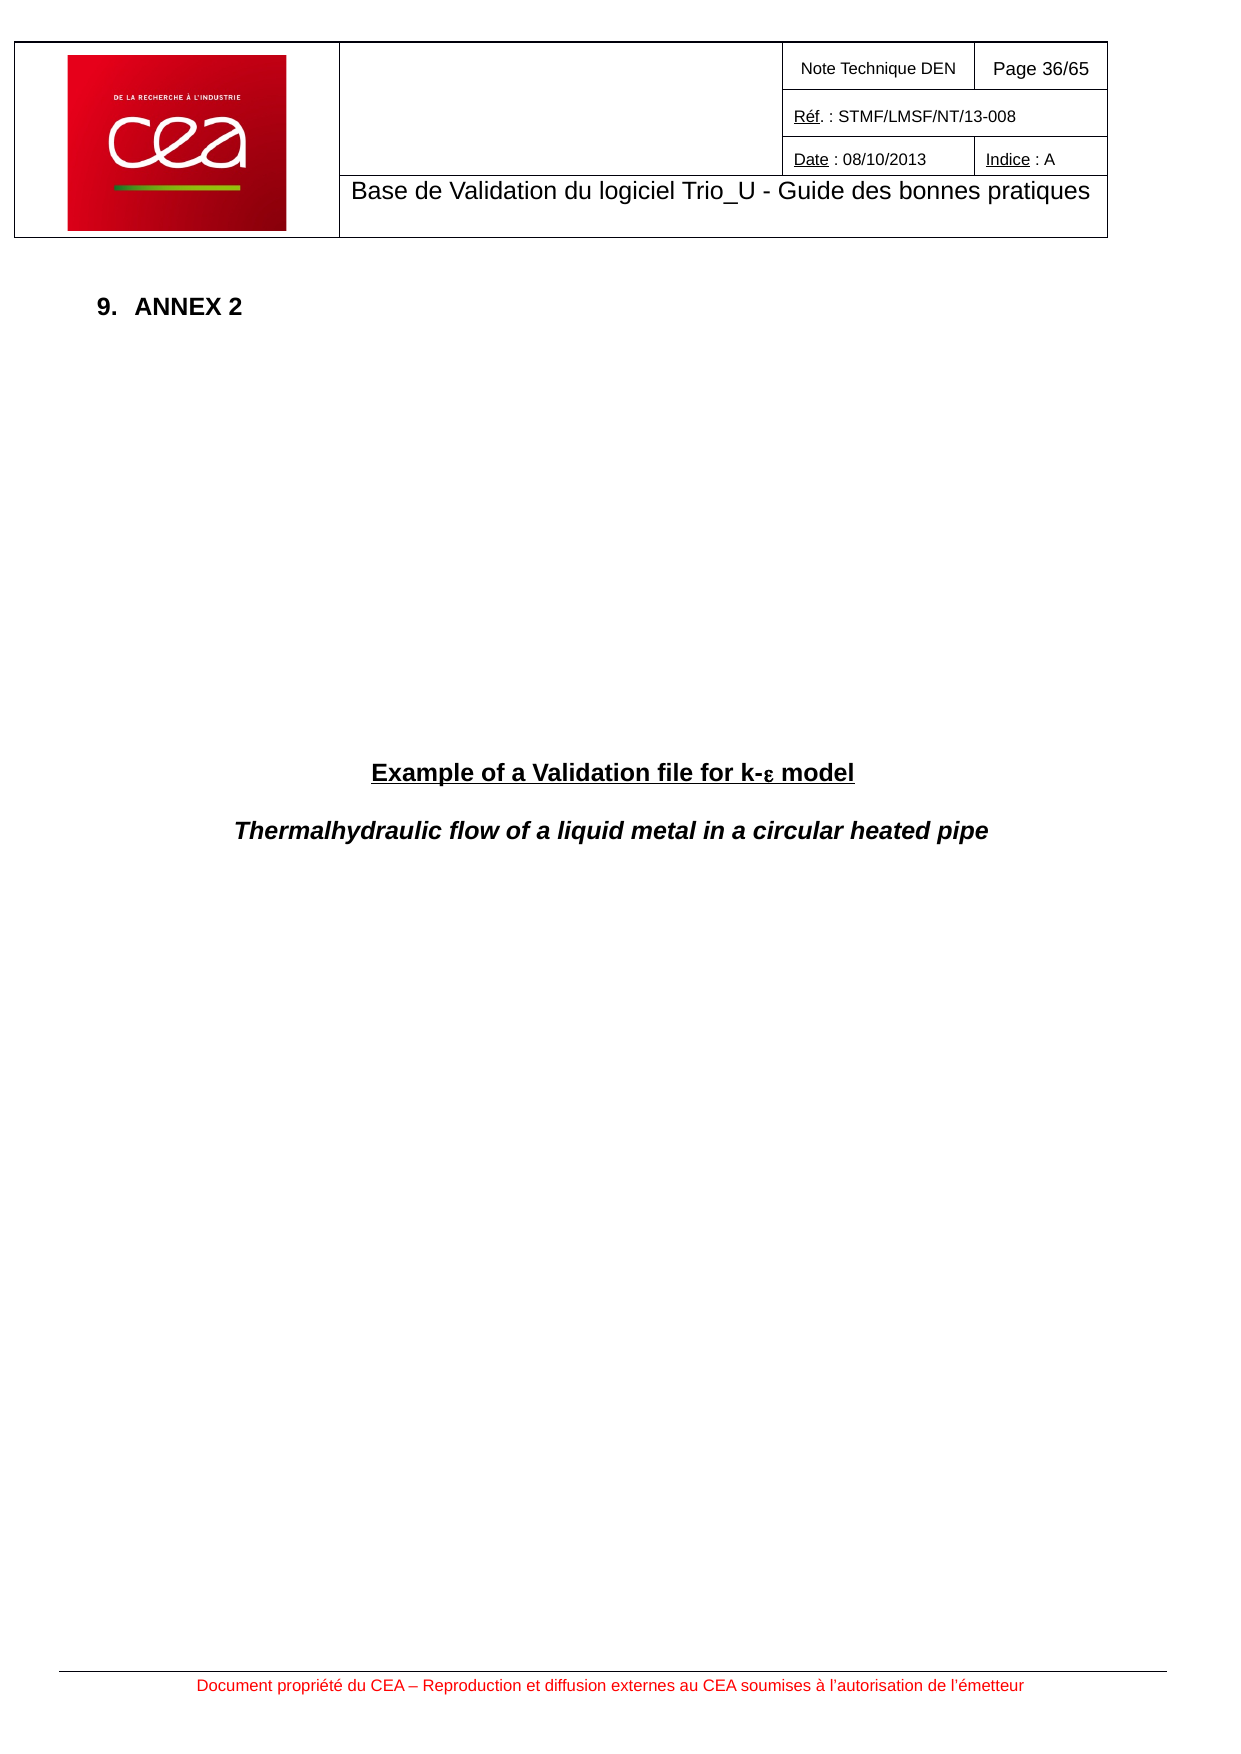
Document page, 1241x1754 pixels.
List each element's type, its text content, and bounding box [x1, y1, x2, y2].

subtitle ANNEX 2 [97, 292, 1167, 321]
text Thermalhydraulic flow of a liquid metal in a circular heated pipe [59, 816, 1167, 844]
picture [67, 55, 287, 231]
text Example of a Validation file for k- model [59, 758, 1167, 787]
